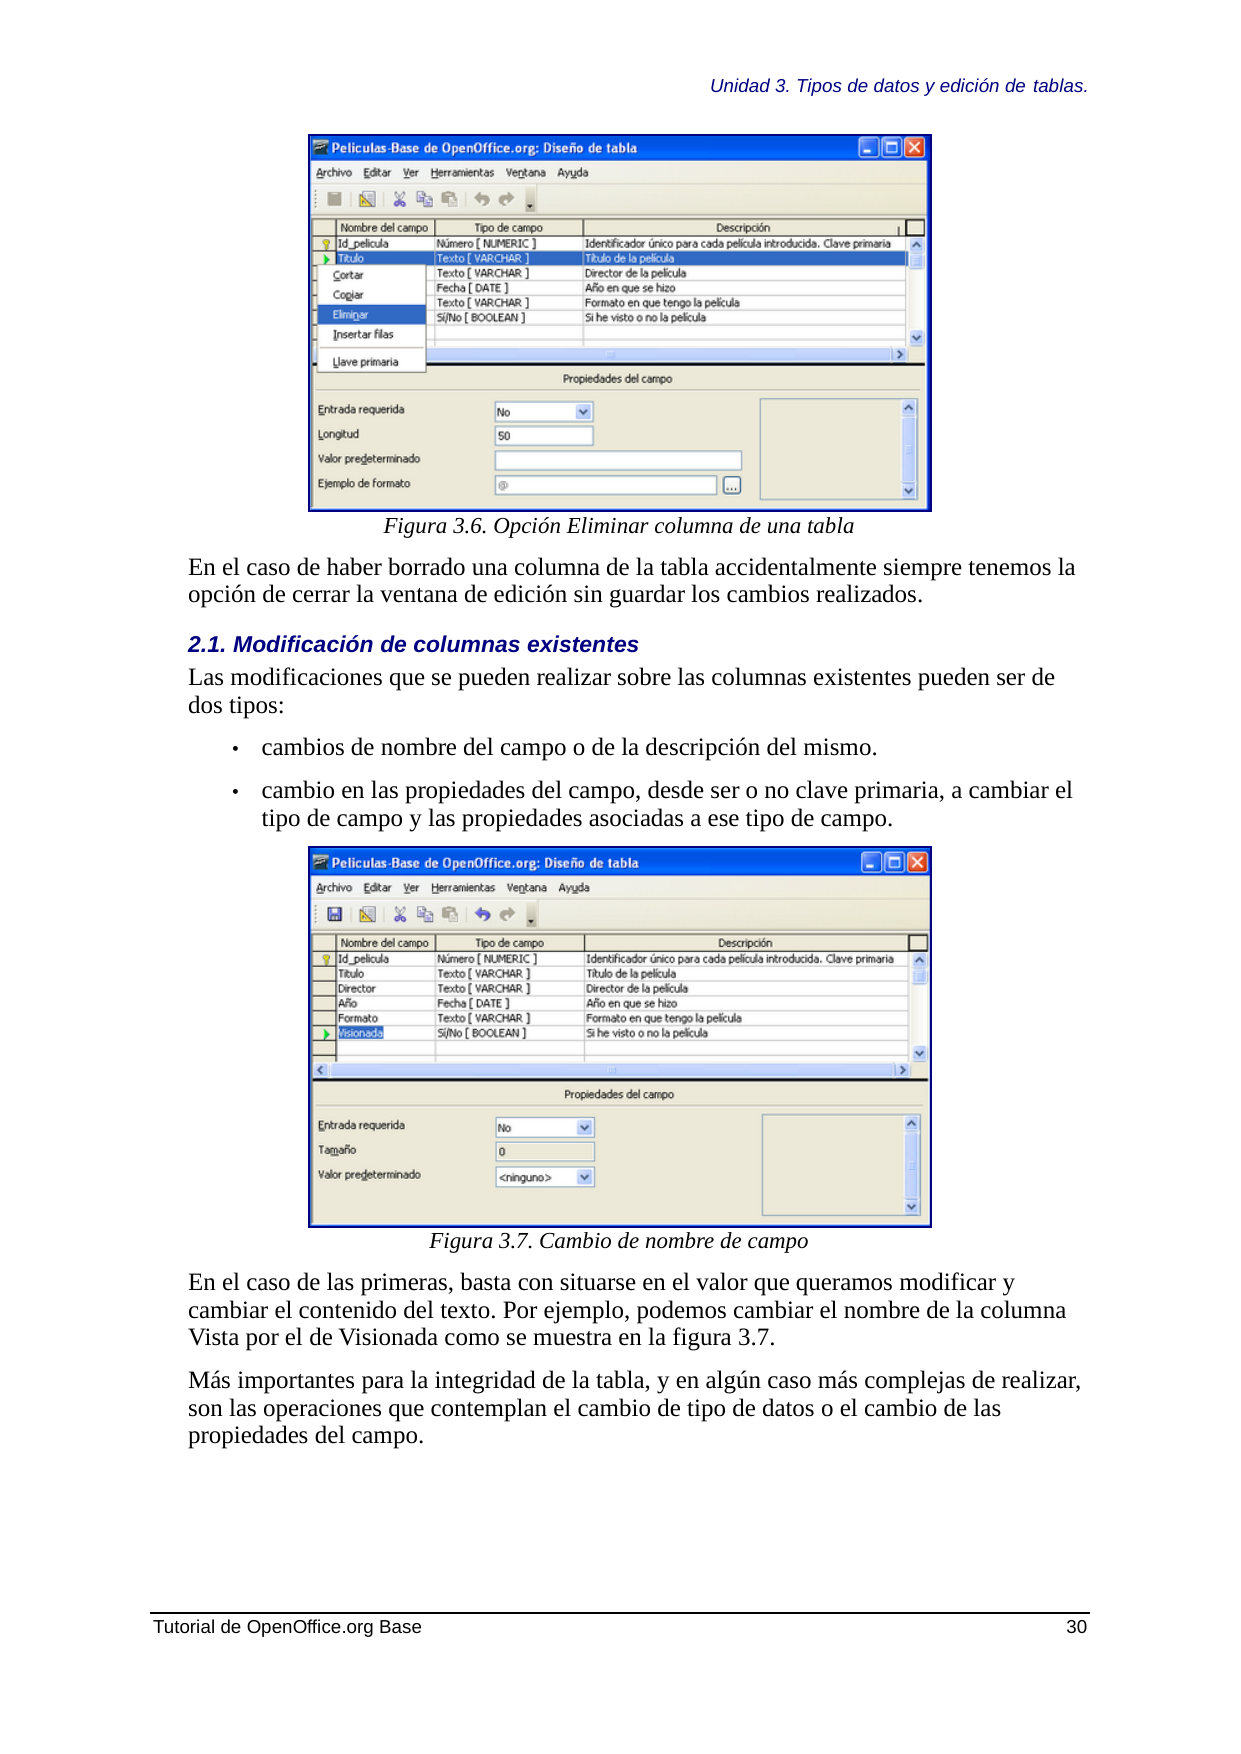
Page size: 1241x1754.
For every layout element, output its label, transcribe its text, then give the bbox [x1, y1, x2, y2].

text Figura 3.7. Cambio de nombre de campo [150, 846, 1090, 1253]
list cambio en las propiedades del campo, desde ser o no clave primaria, a cambiar el tipo de campo y las propiedades asociadas a ese tipo de campo. [232, 776, 1090, 831]
list cambios de nombre del campo o de la descripción del mismo. [232, 733, 1090, 761]
text Las modificaciones que se pueden realizar sobre las columnas existentes pueden ser de dos tipos: [188, 663, 1090, 719]
text En el caso de las primeras, basta con situarse en el valor que queramos modificar y cambiar el contenido del texto. Por ejemplo, podemos cambiar el nombre de la columna Vista por el de Visionada como se muestra en la figura 3.7. [188, 1268, 1090, 1351]
subtitle Modificación de columnas existentes [188, 632, 1090, 657]
picture [310, 136, 930, 510]
text Figura 3.6. Opción Eliminar columna de una tabla [150, 134, 1090, 538]
picture [310, 848, 930, 1226]
text Más importantes para la integridad de la tabla, y en algún caso más complejas de realizar, son las operaciones que contemplan el cambio de tipo de datos o el cambio de las propiedades del campo. [188, 1366, 1090, 1449]
text En el caso de haber borrado una columna de la tabla accidentalmente siempre tenemos la opción de cerrar la ventana de edición sin guardar los cambios realizados. [188, 553, 1090, 608]
